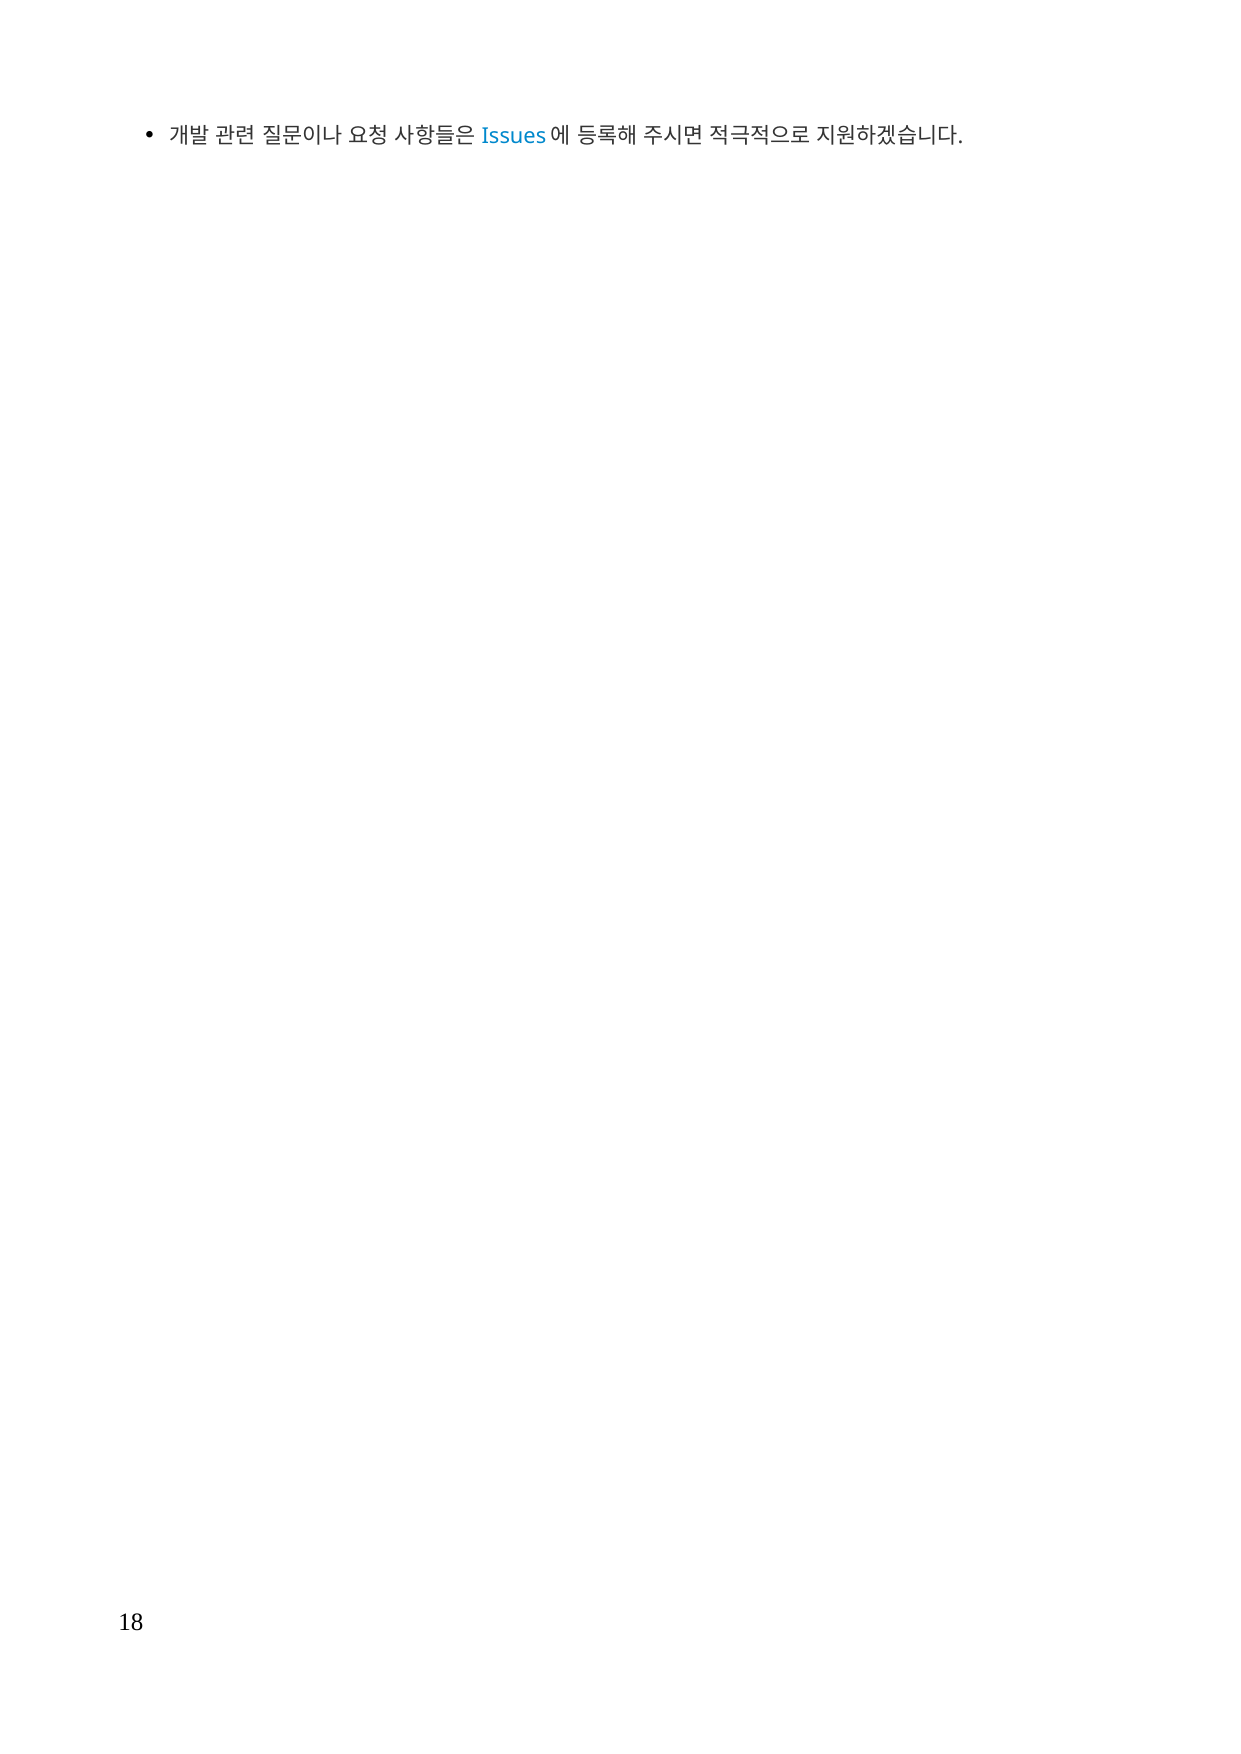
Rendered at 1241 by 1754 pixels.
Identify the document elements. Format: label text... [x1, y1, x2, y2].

list 개발 관련 질문이나 요청 사항들은 Issues에 등록해 주시면 적극적으로 지원하겠습니다. [118, 118, 1122, 150]
